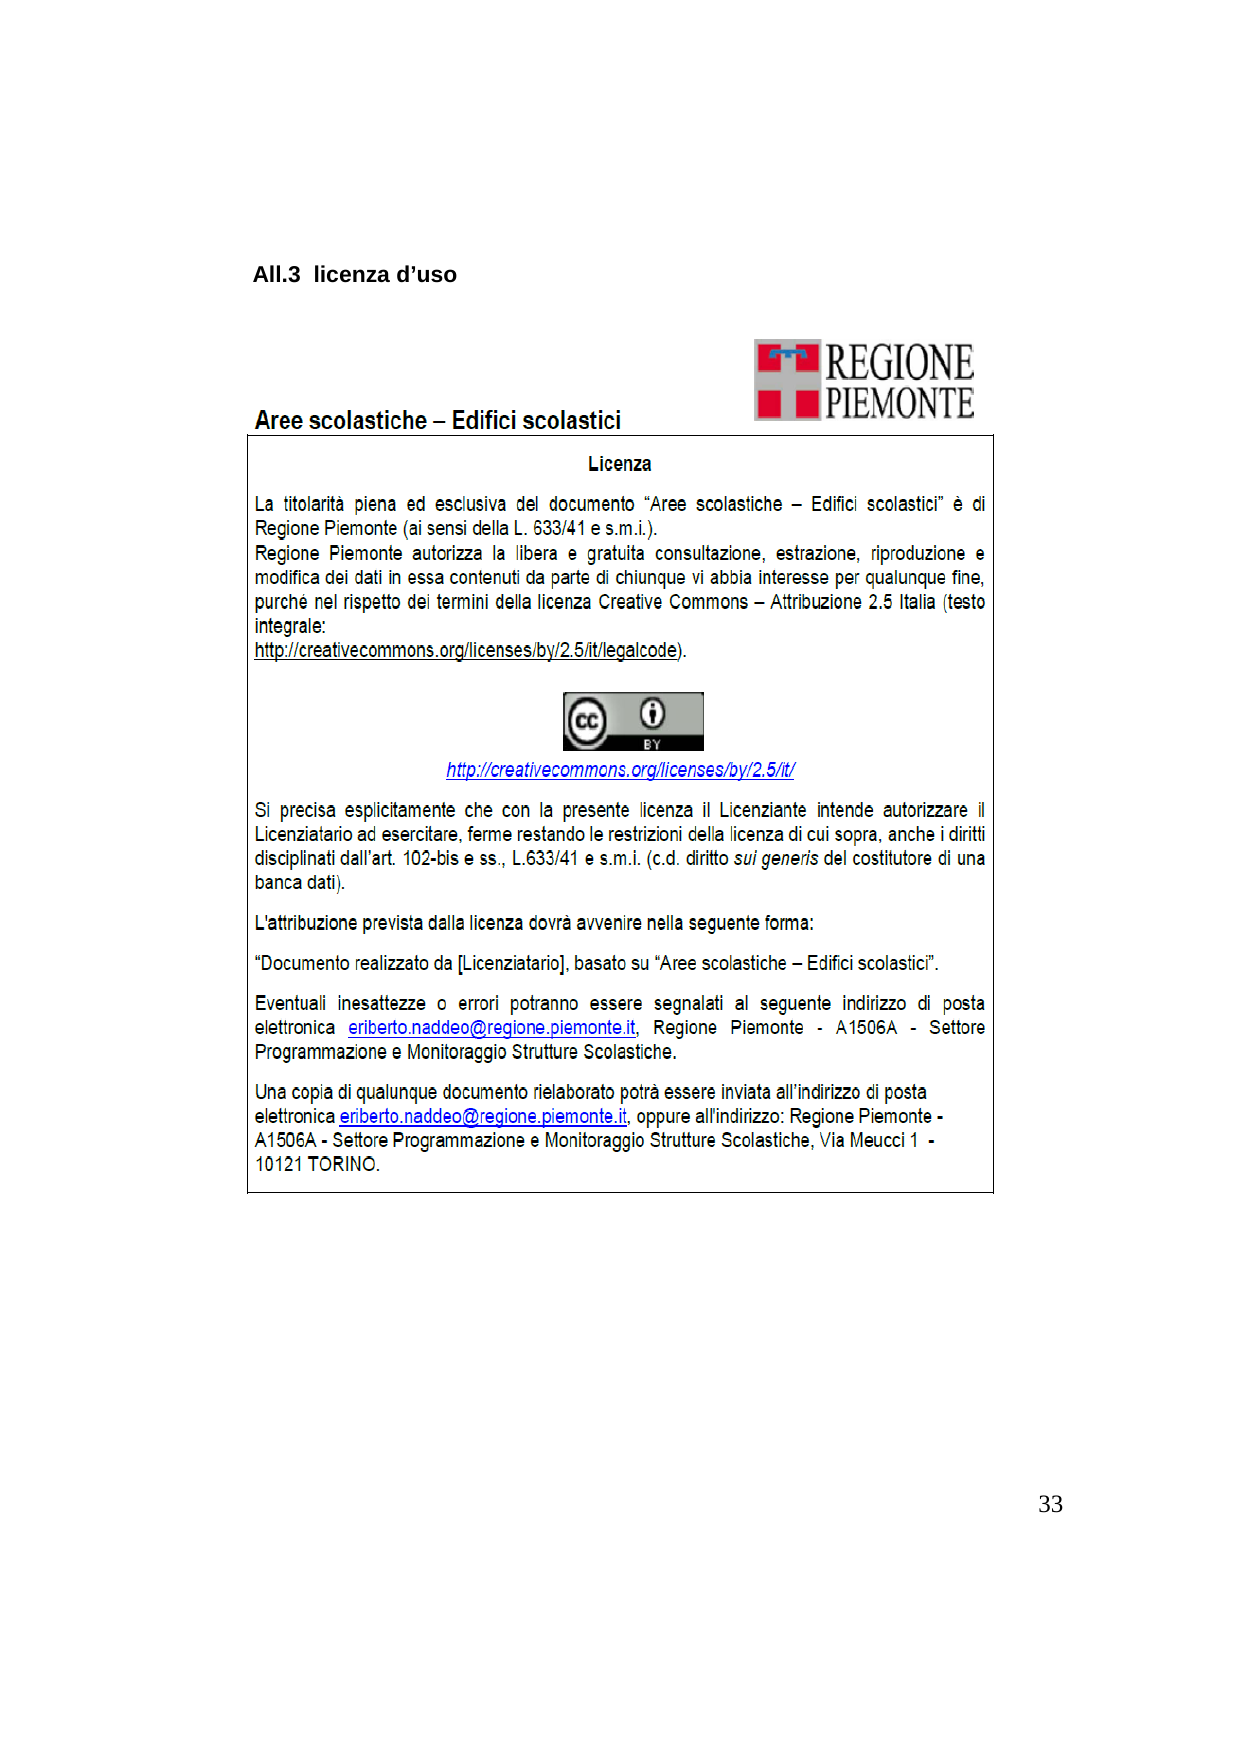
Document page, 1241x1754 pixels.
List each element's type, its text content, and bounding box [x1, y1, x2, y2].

picture [227, 322, 1013, 1227]
subtitle All.3 licenza d’uso [177, 261, 1063, 288]
